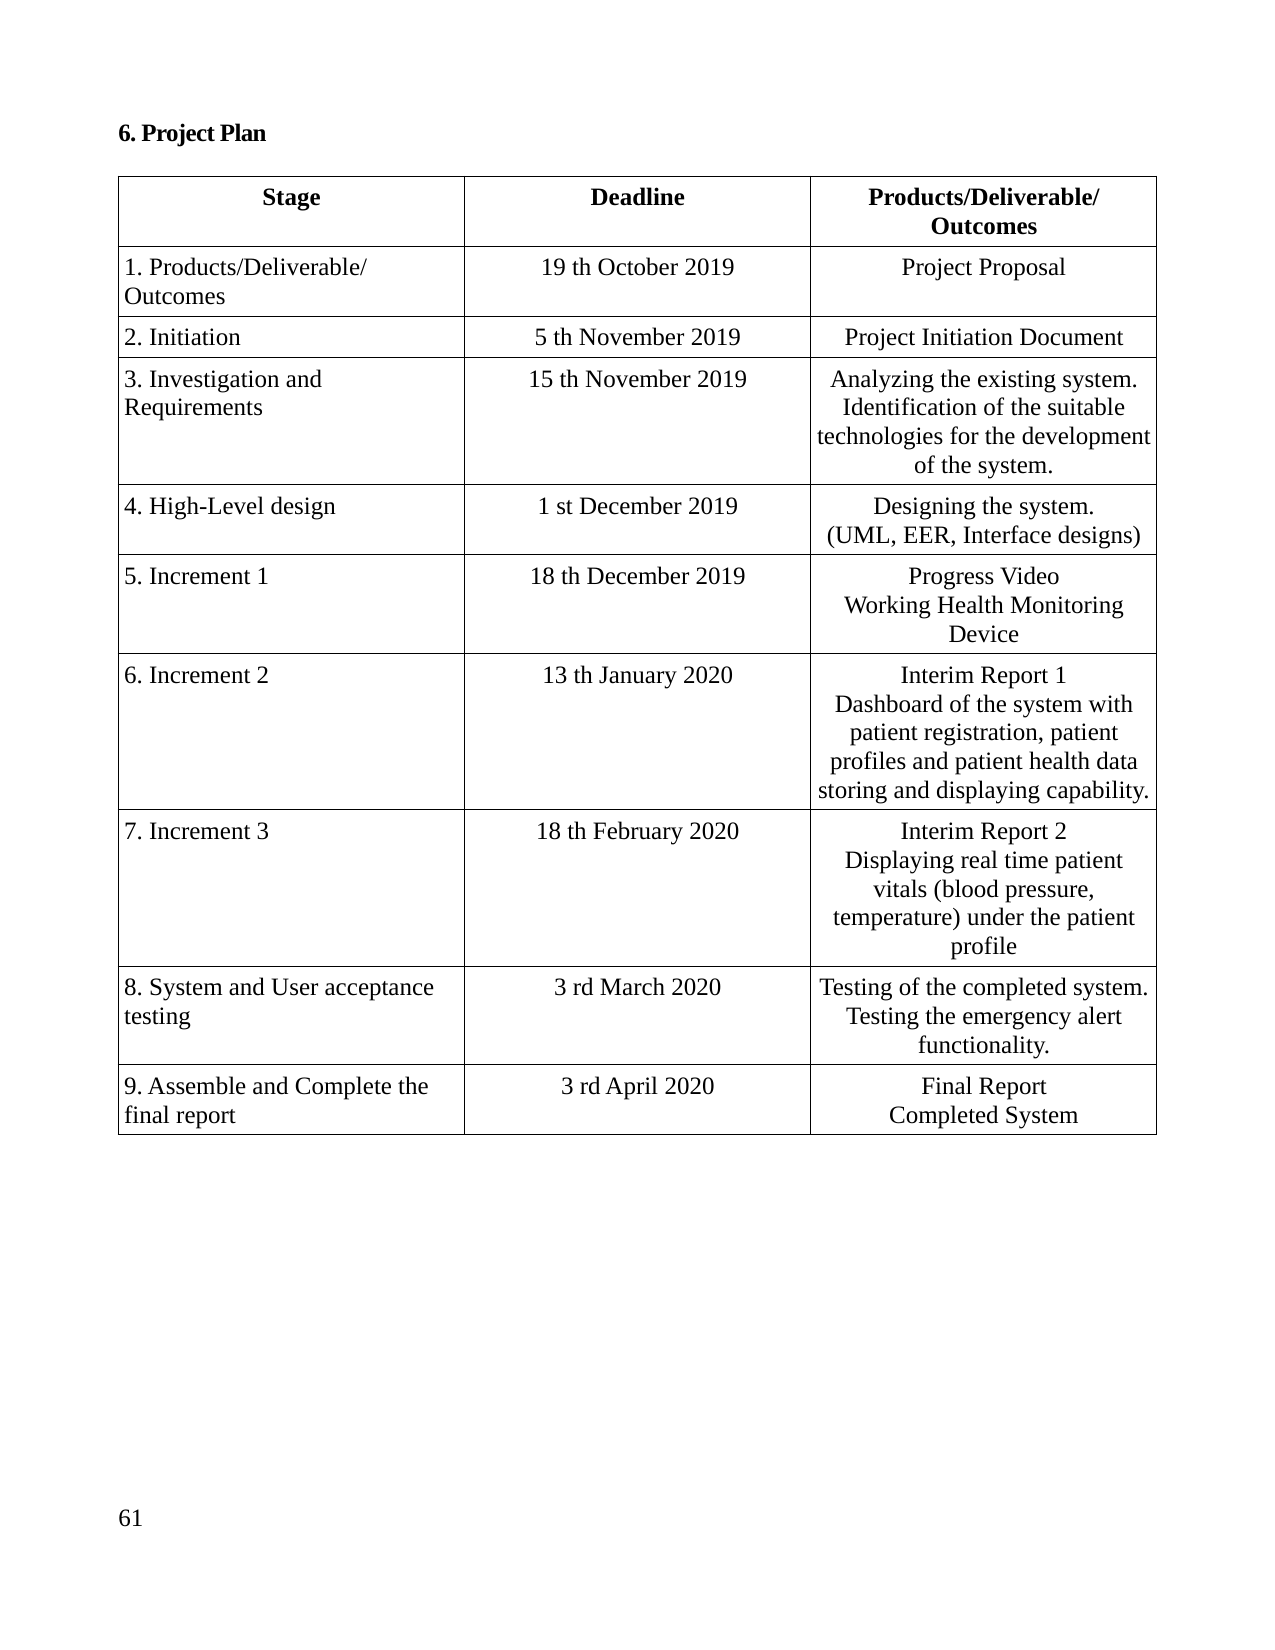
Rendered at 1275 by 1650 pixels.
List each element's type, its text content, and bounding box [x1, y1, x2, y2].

table_cell 3 rd March 2020 [465, 967, 810, 1064]
table_cell 18 th February 2020 [465, 810, 810, 966]
table_cell 6. Increment 2 [119, 654, 464, 809]
table_cell 9. Assemble and Complete the final report [119, 1065, 464, 1134]
table_header Deadline [465, 177, 810, 246]
table_cell Progress Video Working Health Monitoring Device [811, 555, 1156, 653]
table_cell 5 th November 2019 [465, 317, 810, 357]
text 6. Project Plan [118, 118, 1157, 147]
table_cell 1. Products/Deliverable/ Outcomes [119, 247, 464, 316]
table_cell 1 st December 2019 [465, 485, 810, 554]
table_cell 18 th December 2019 [465, 555, 810, 653]
table_cell Final Report Completed System [811, 1065, 1156, 1134]
table_cell Project Initiation Document [811, 317, 1156, 357]
table_cell 15 th November 2019 [465, 358, 810, 484]
table_cell Interim Report 2 Displaying real time patient vitals (blood pressure, temperature) under the patient profile [811, 810, 1156, 966]
table_cell 19 th October 2019 [465, 247, 810, 316]
table_cell Project Proposal [811, 247, 1156, 316]
table_cell 4. High-Level design [119, 485, 464, 554]
table_cell Designing the system. (UML, EER, Interface designs) [811, 485, 1156, 554]
table_cell 2. Initiation [119, 317, 464, 357]
table_cell 3 rd April 2020 [465, 1065, 810, 1134]
table_header Products/Deliverable/ Outcomes [811, 177, 1156, 246]
table_cell 3. Investigation and Requirements [119, 358, 464, 484]
table_cell Testing of the completed system. Testing the emergency alert functionality. [811, 967, 1156, 1064]
table_cell 8. System and User acceptance testing [119, 967, 464, 1064]
table_cell 5. Increment 1 [119, 555, 464, 653]
table_cell Analyzing the existing system. Identification of the suitable technologies for the development of the system. [811, 358, 1156, 484]
table_cell Interim Report 1 Dashboard of the system with patient registration, patient profiles and patient health data storing and displaying capability. [811, 654, 1156, 809]
table_cell 13 th January 2020 [465, 654, 810, 809]
table_header Stage [119, 177, 464, 246]
table_cell 7. Increment 3 [119, 810, 464, 966]
